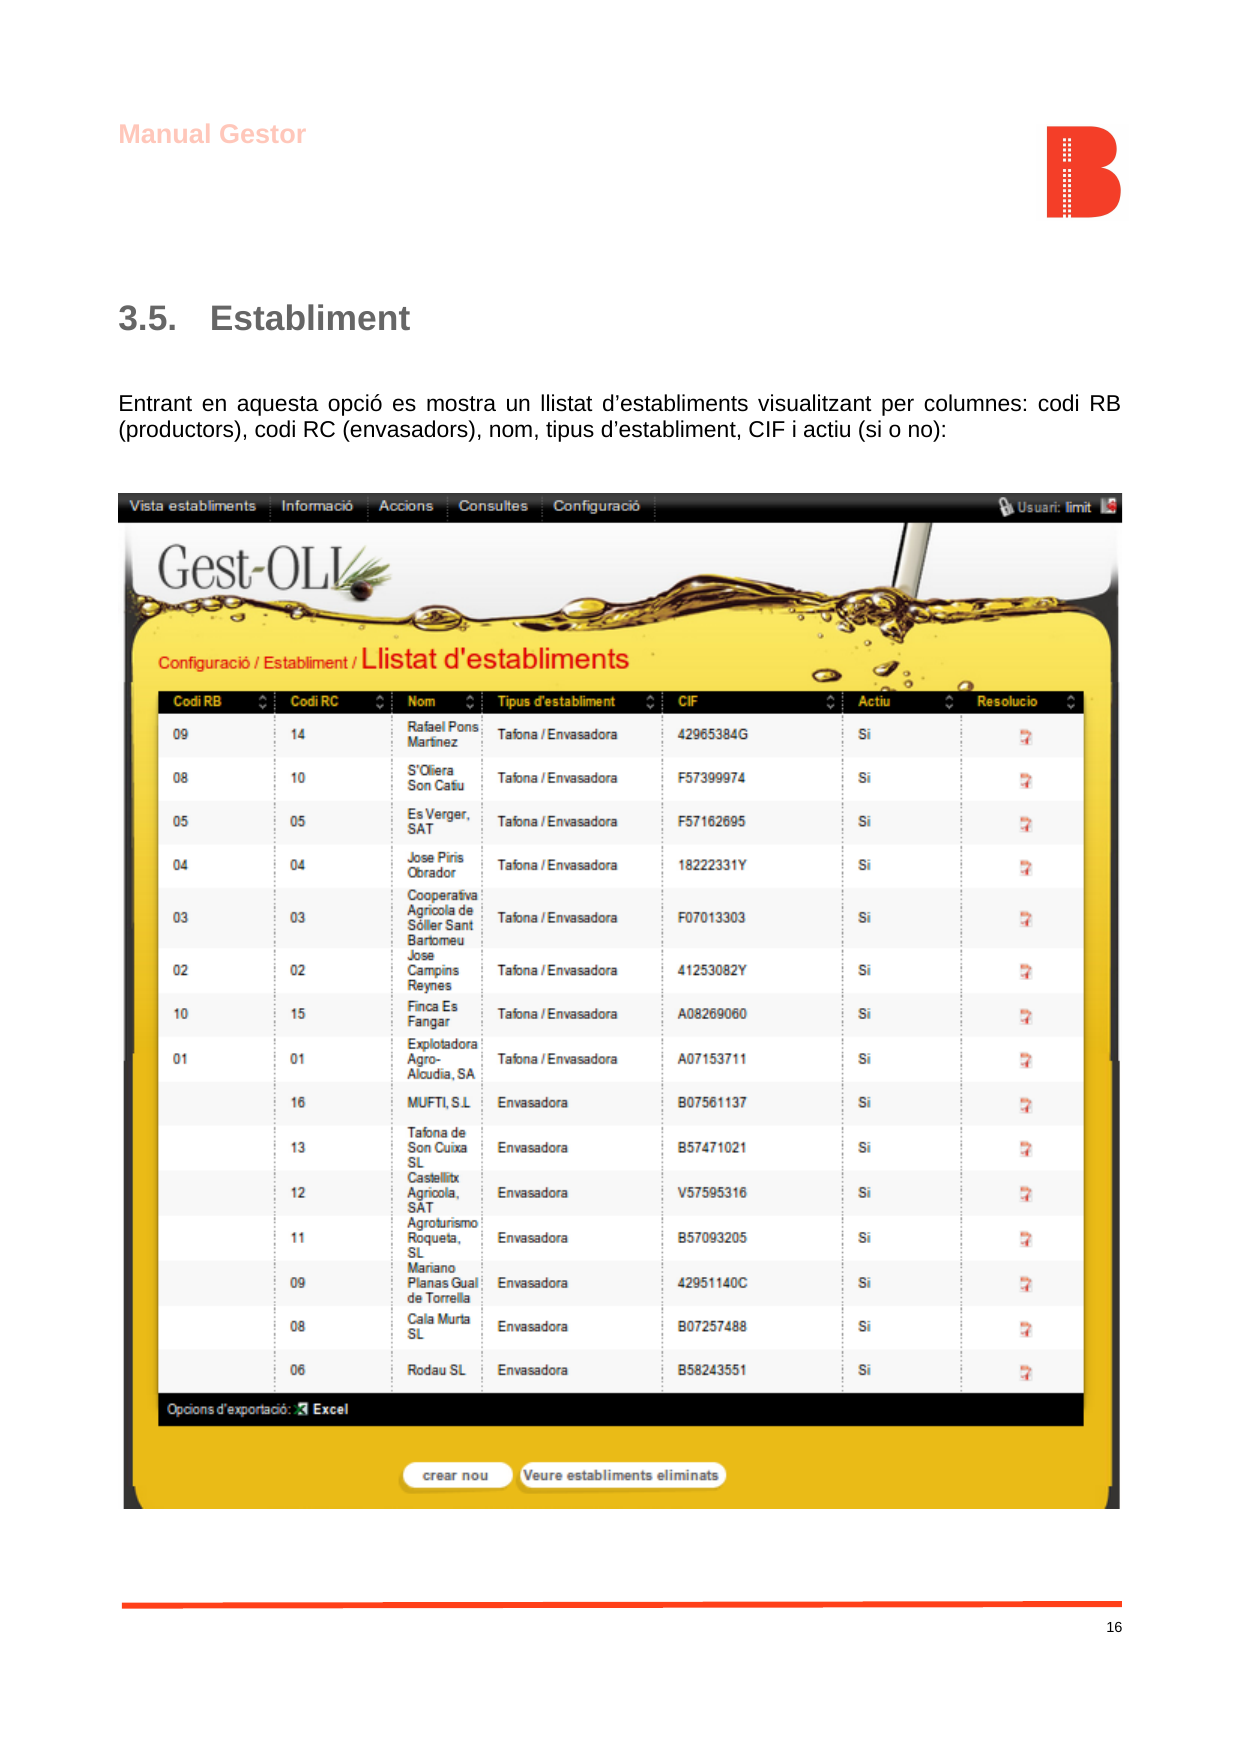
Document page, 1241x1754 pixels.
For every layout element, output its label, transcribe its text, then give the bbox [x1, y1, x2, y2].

picture [1036, 124, 1130, 221]
text Entrant en aquesta opció es mostra un llistat d’establiments visualitzant per columnes: codi RB (productors), codi RC (envasadors), nom, tipus d’establiment, CIF i actiu (si o no): [118, 390, 1122, 442]
picture [118, 493, 1123, 1509]
subtitle Establiment [118, 298, 1122, 338]
